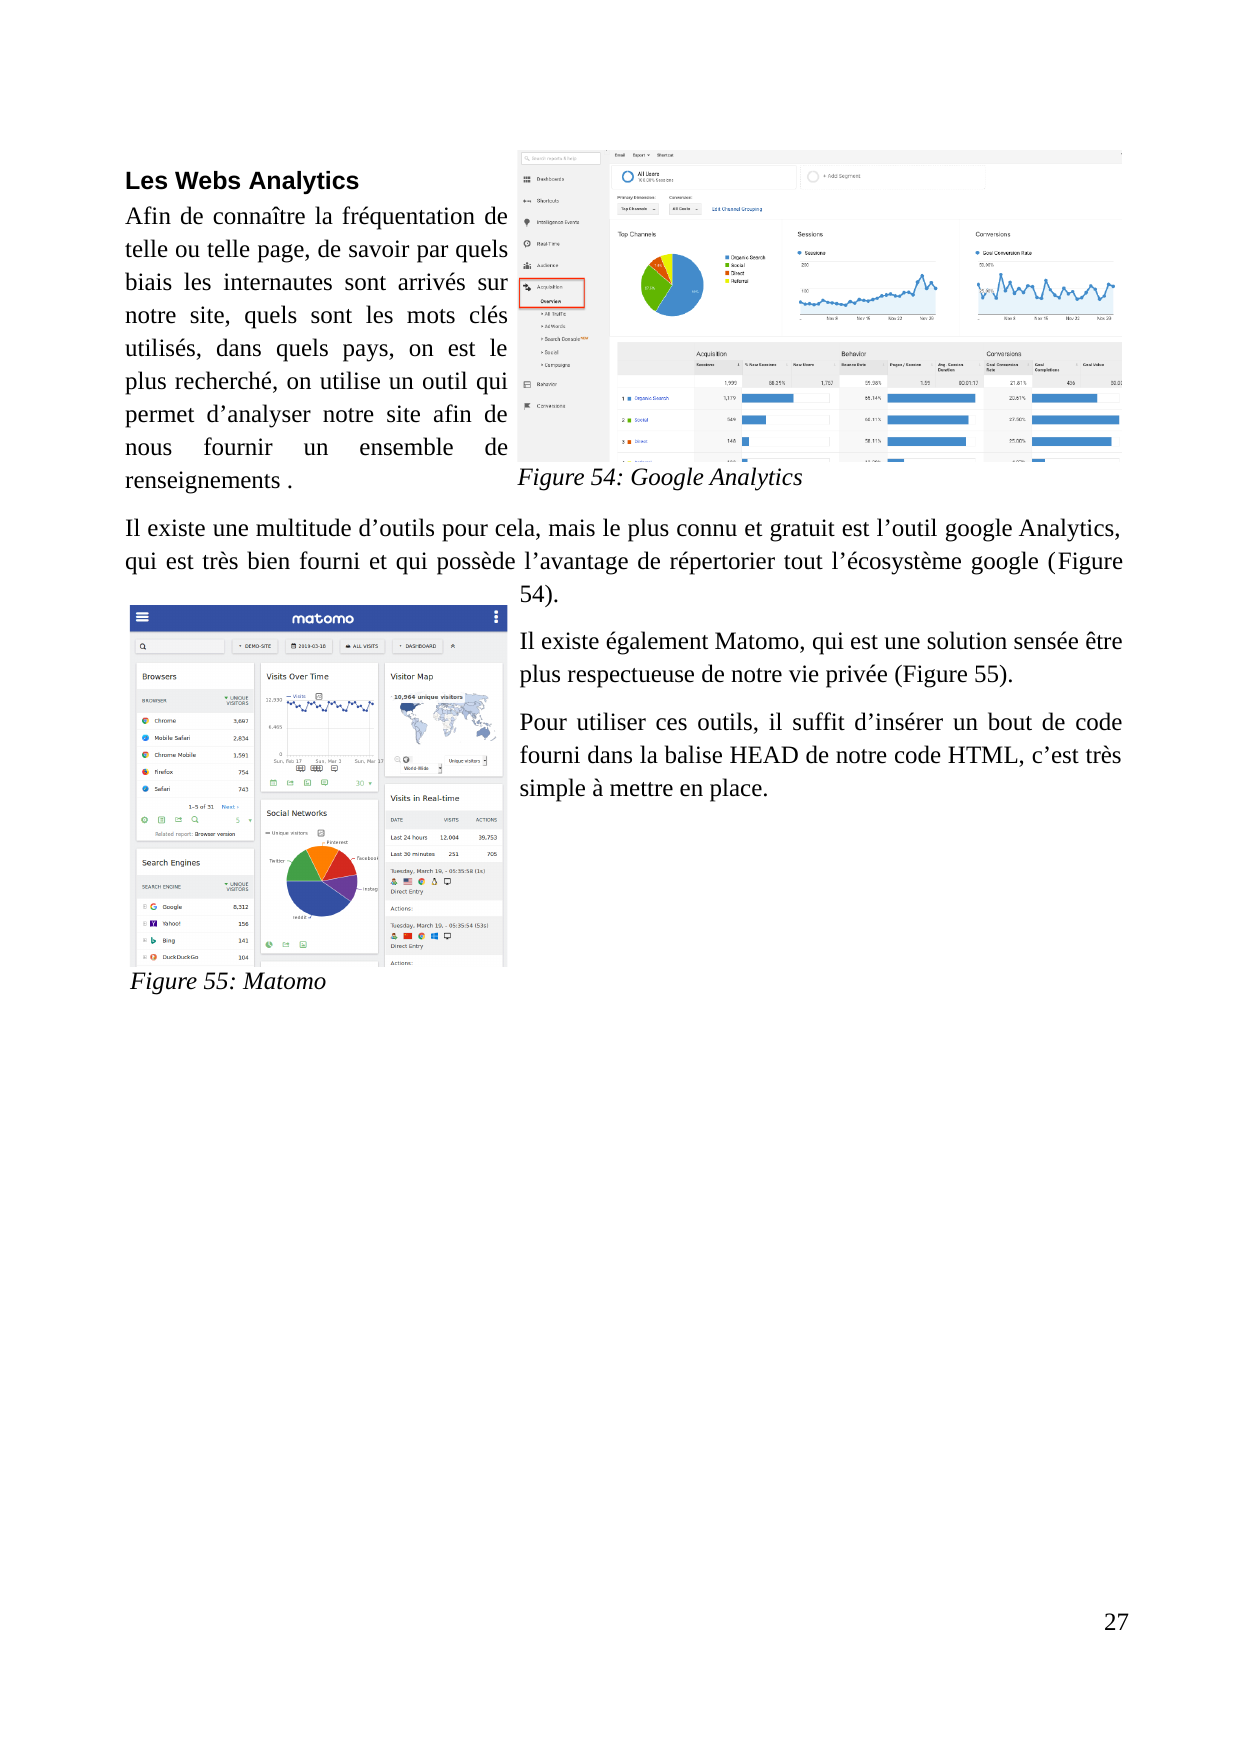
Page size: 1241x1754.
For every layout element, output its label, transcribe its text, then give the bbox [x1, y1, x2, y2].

text Il existe une multitude d’outils pour cela, mais le plus connu et gratuit est l’outil google Analytics, qui est très bien fourni et qui possède l’avantage de répertorier tout l’écosystème google (Figure 54). [125, 513, 1123, 608]
picture [129, 605, 508, 967]
text Pour utiliser ces outils, il suffit d’insérer un bout de code fourni dans la balise HEAD de notre code HTML, c’est très simple à mettre en place. [508, 707, 1123, 802]
subtitle Les Webs Analytics [125, 166, 517, 195]
text Figure 55: Matomo [130, 967, 507, 995]
picture [517, 150, 1122, 462]
text Figure 54: Google Analytics [517, 462, 1122, 490]
text Afin de connaître la fréquentation de telle ou telle page, de savoir par quels biais les internautes sont arrivés sur notre site, quels sont les mots clés utilisés, dans quels pays, on est le plus recherché, on utilise un outil qui permet d’analyser notre site afin de nous fournir un ensemble de renseignements . [125, 201, 1123, 494]
text Il existe également Matomo, qui est une solution sensée être plus respectueuse de notre vie privée (Figure 55). [508, 626, 1123, 688]
